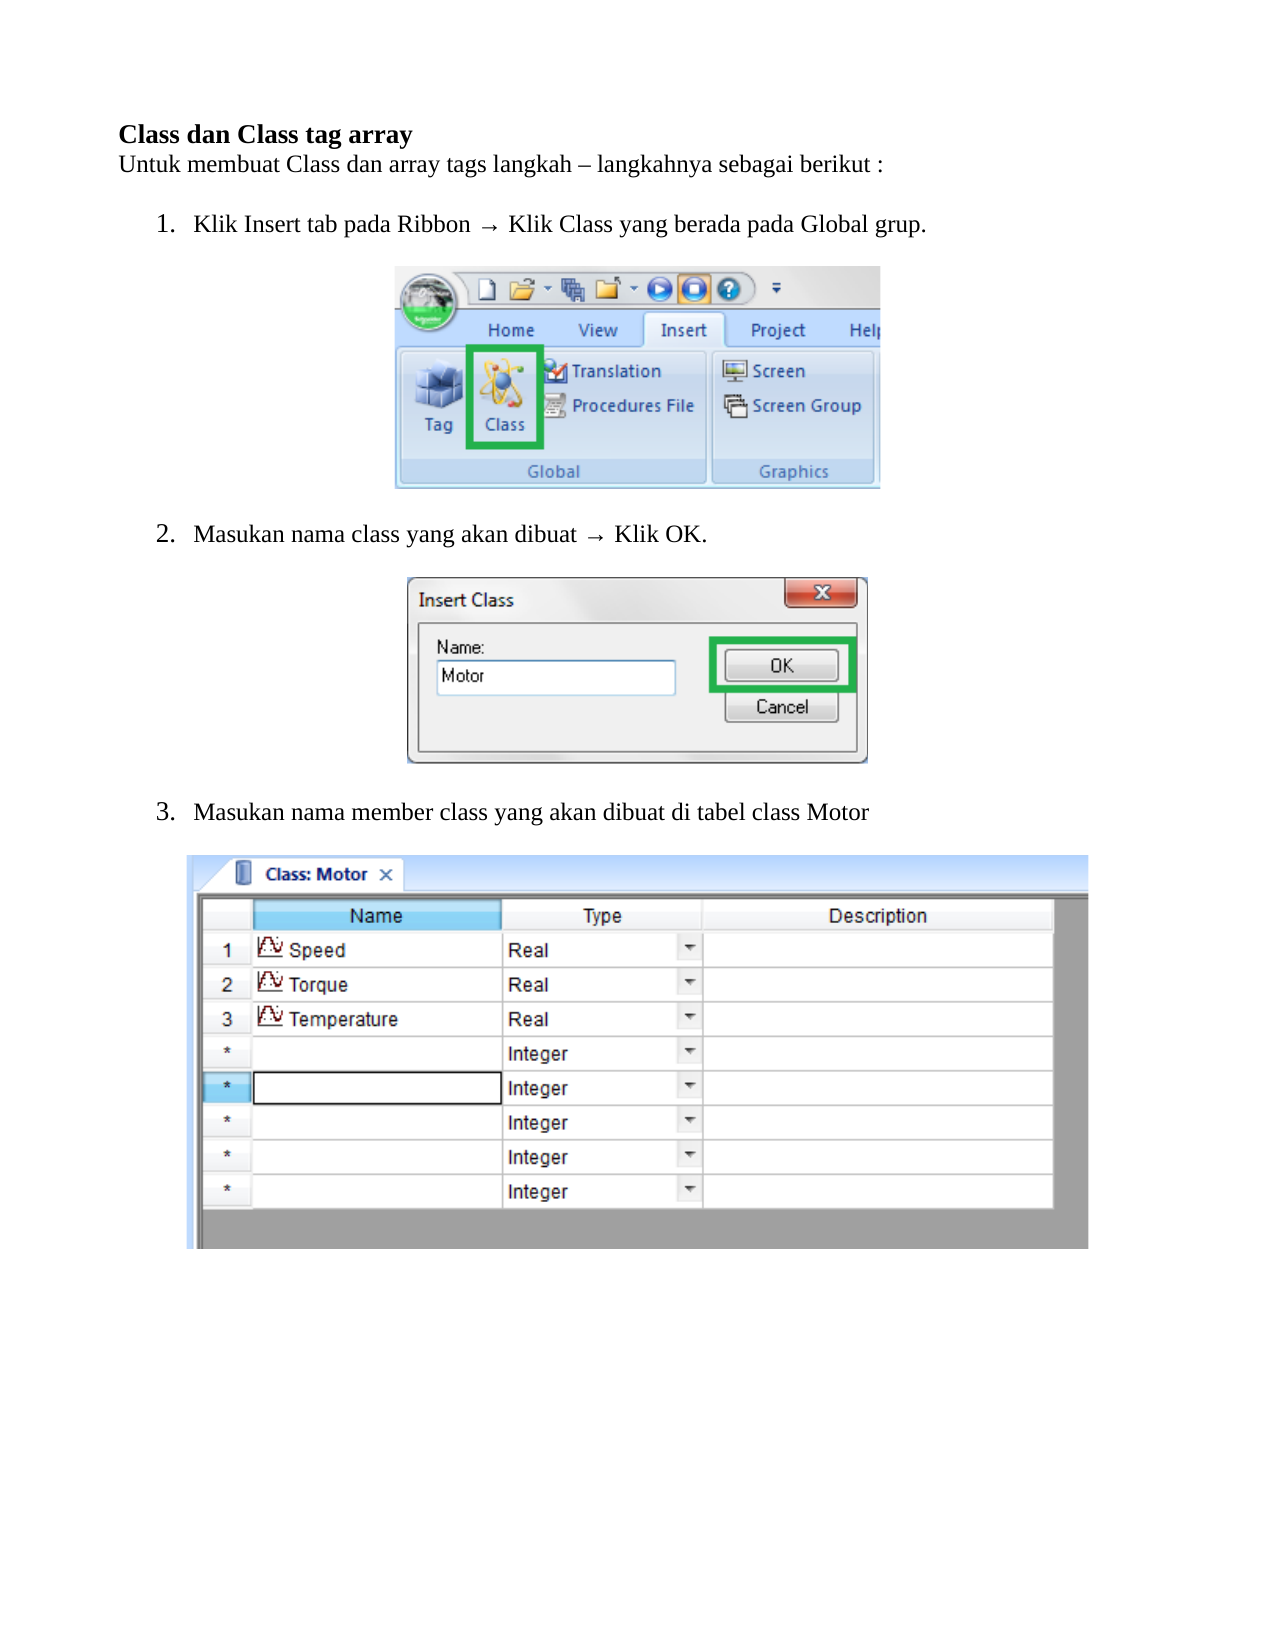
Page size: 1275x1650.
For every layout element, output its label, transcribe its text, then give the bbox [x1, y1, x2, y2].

picture [394, 266, 881, 489]
picture [186, 855, 1089, 1249]
picture [407, 577, 868, 767]
list Klik Insert tab pada Ribbon → Klik Class yang berada pada Global grup. [156, 207, 1157, 238]
list Masukan nama class yang akan dibuat → Klik OK. [156, 517, 1157, 548]
text Untuk membuat Class dan array tags langkah – langkahnya sebagai berikut : [118, 149, 1157, 178]
list Masukan nama member class yang akan dibuat di tabel class Motor [156, 795, 1157, 826]
text Class dan Class tag array [118, 118, 1157, 149]
